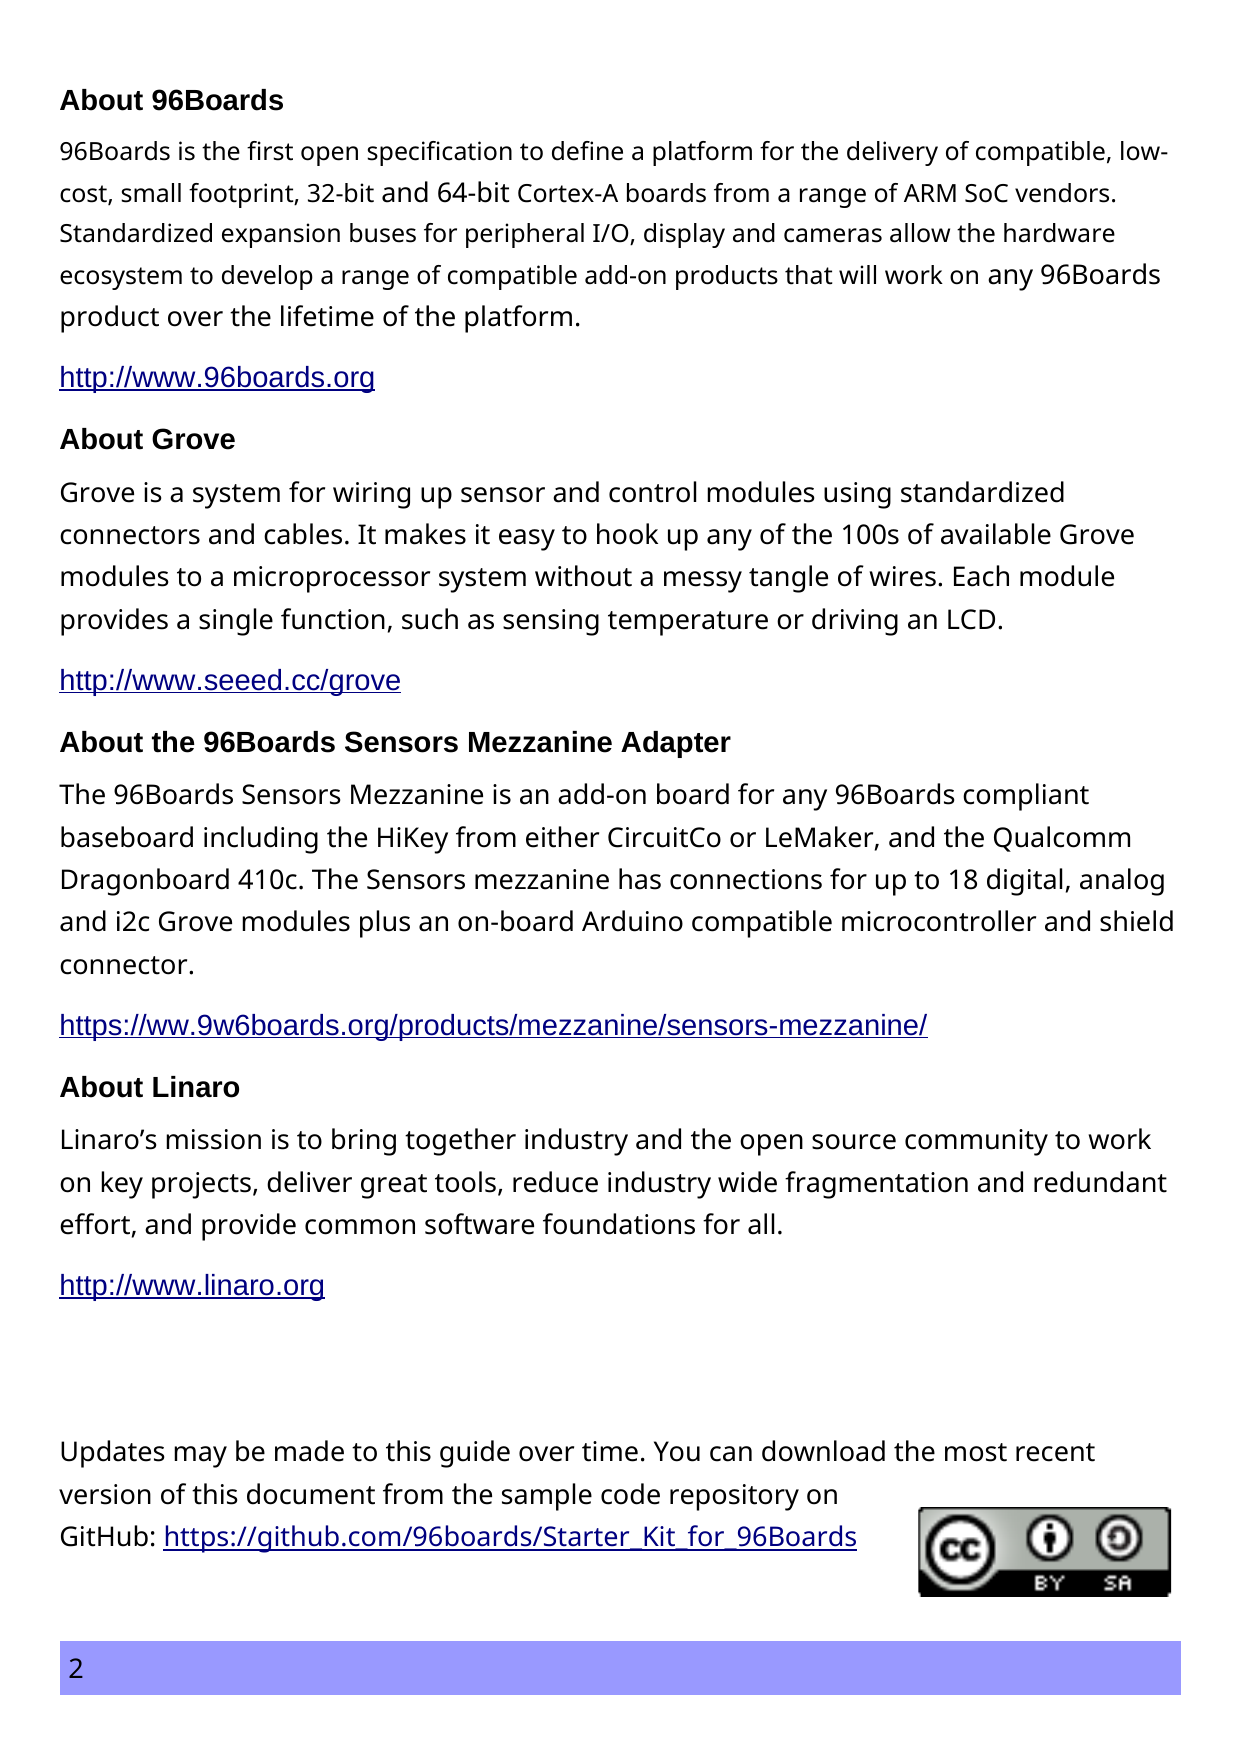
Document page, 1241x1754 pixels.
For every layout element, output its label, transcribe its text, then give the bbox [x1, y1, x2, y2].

text Grove is a system for wiring up sensor and control modules using standardized connectors and cables. It makes it easy to hook up any of the 100s of available Grove modules to a microprocessor system without a messy tangle of wires. Each module provides a single function, such as sensing temperature or driving an LCD. [59, 473, 1181, 637]
subtitle http://www.96boards.org [59, 361, 1181, 393]
text About the 96Boards Sensors Mezzanine Adapter [59, 726, 1181, 758]
text https://ww.9w6boards.org/products/mezzanine/sensors-mezzanine/ [59, 1008, 1181, 1041]
text About 96Boards [59, 84, 1181, 117]
subtitle http://www.seeed.cc/grove [59, 663, 1181, 696]
text Updates may be made to this guide over time. You can download the most recent version of this document from the sample code repository on GitHub: https://github.com/96boards/Starter_Kit_for_96Boards [59, 1433, 1181, 1554]
subtitle http://www.linaro.org [59, 1269, 1181, 1301]
picture [918, 1507, 1172, 1597]
text About Grove [59, 423, 1181, 456]
text Linaro’s mission is to bring together industry and the open source community to work on key projects, deliver great tools, reduce industry wide fragmentation and redundant effort, and provide common software foundations for all. [59, 1121, 1181, 1242]
text About Linaro [59, 1071, 1181, 1103]
text The 96Boards Sensors Mezzanine is an add-on board for any 96Boards compliant baseboard including the HiKey from either CircuitCo or LeMaker, and the Qualcomm Dragonboard 410c. The Sensors mezzanine has connections for up to 18 digital, analog and i2c Grove modules plus an on-board Arduino compatible microcontroller and shield connector. [59, 776, 1181, 982]
text 96Boards is the first open specification to define a platform for the delivery of compatible, low-cost, small footprint, 32-bit and 64-bit Cortex-A boards from a range of ARM SoC vendors. Standardized expansion buses for peripheral I/O, display and cameras allow the hardware ecosystem to develop a range of compatible add-on products that will work on any 96Boards product over the lifetime of the platform. [59, 134, 1181, 334]
